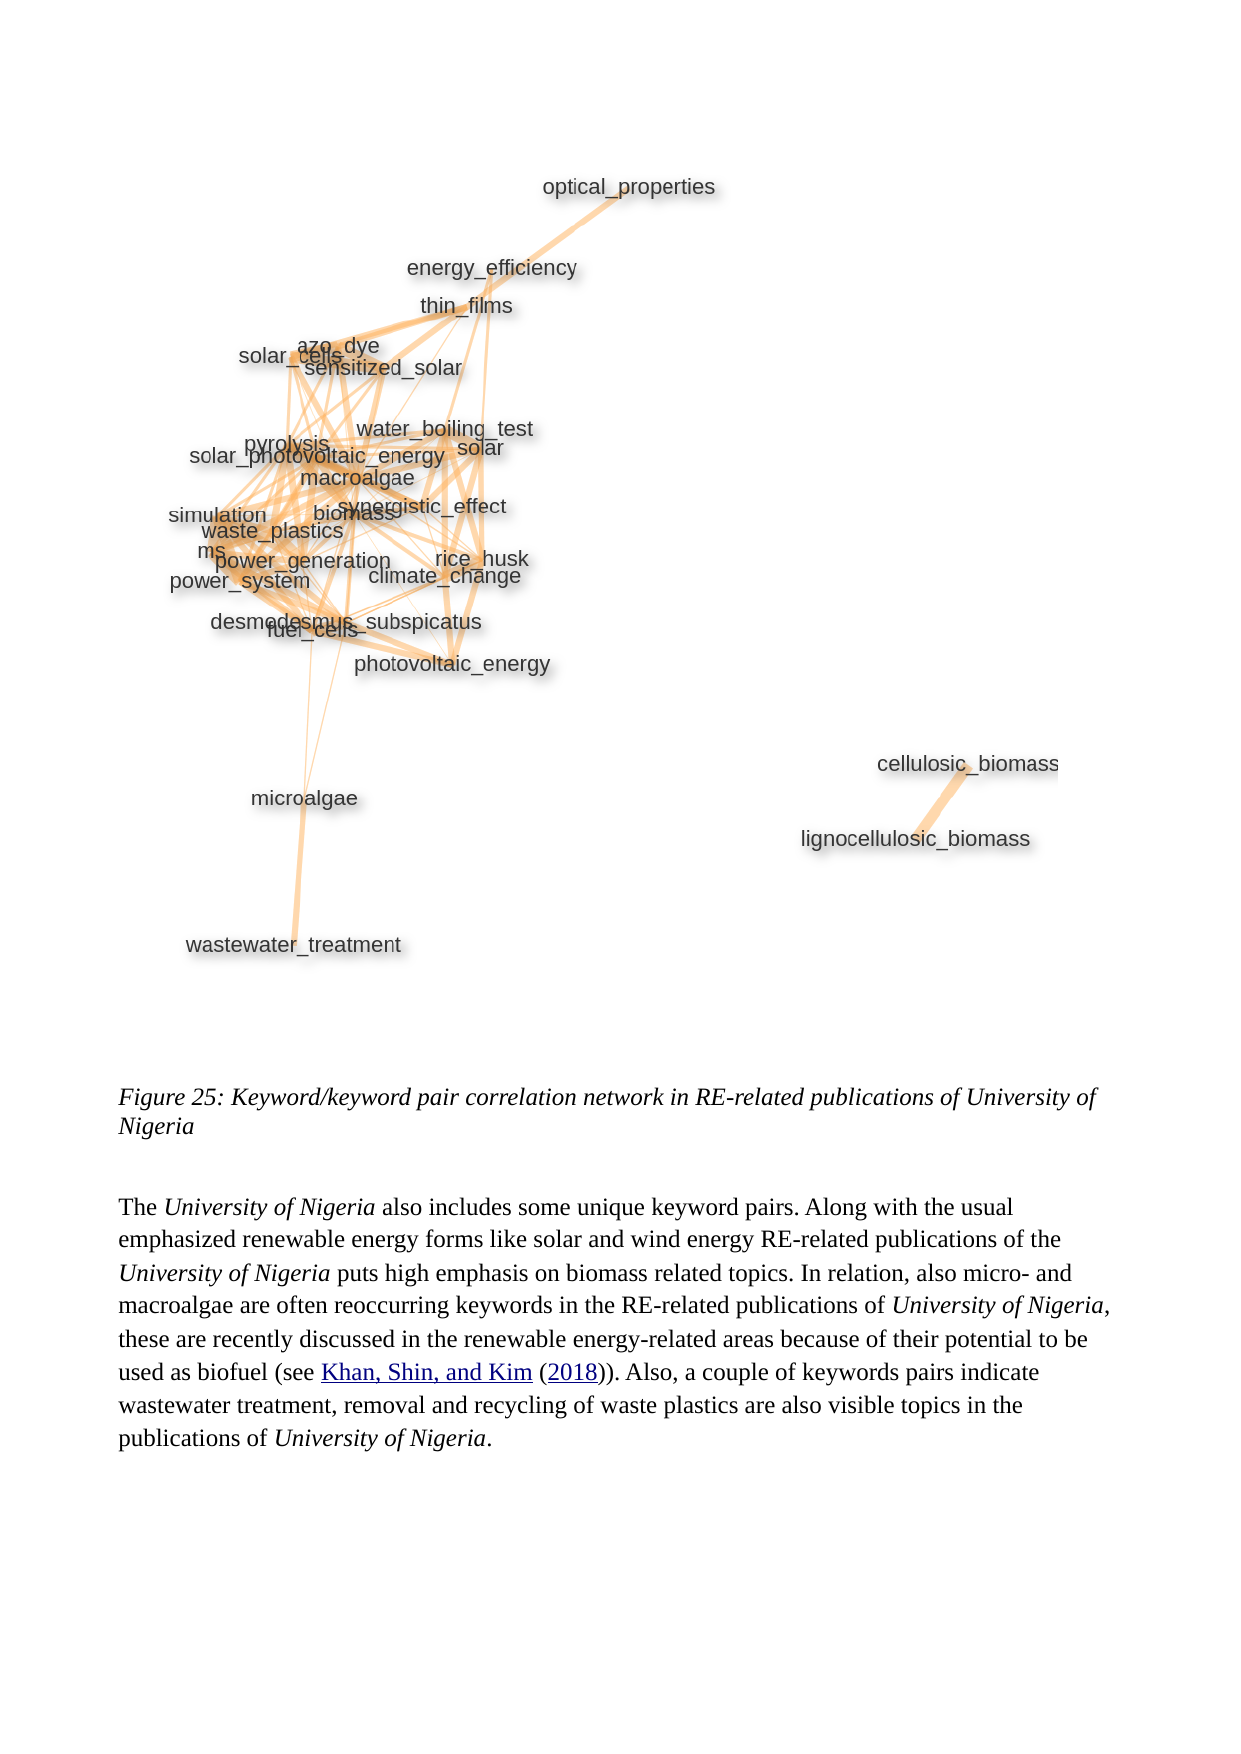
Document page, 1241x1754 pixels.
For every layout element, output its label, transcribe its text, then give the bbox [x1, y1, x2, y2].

text Figure 25: Keyword/keyword pair correlation network in RE-related publications of University of Nigeria [118, 1083, 1122, 1140]
text The University of Nigeria also includes some unique keyword pairs. Along with the usual emphasized renewable energy forms like solar and wind energy RE-related publications of the University of Nigeria puts high emphasis on biomass related topics. In relation, also micro- and macroalgae are often reoccurring keywords in the RE-related publications of University of Nigeria, these are recently discussed in the renewable energy-related areas because of their potential to be used as biofuel (see Khan, Shin, and Kim (2018)). Also, a couple of keywords pairs indicate wastewater treatment, removal and recycling of waste plastics are also visible topics in the publications of University of Nigeria. [118, 1192, 1122, 1451]
picture [118, 130, 1123, 1083]
